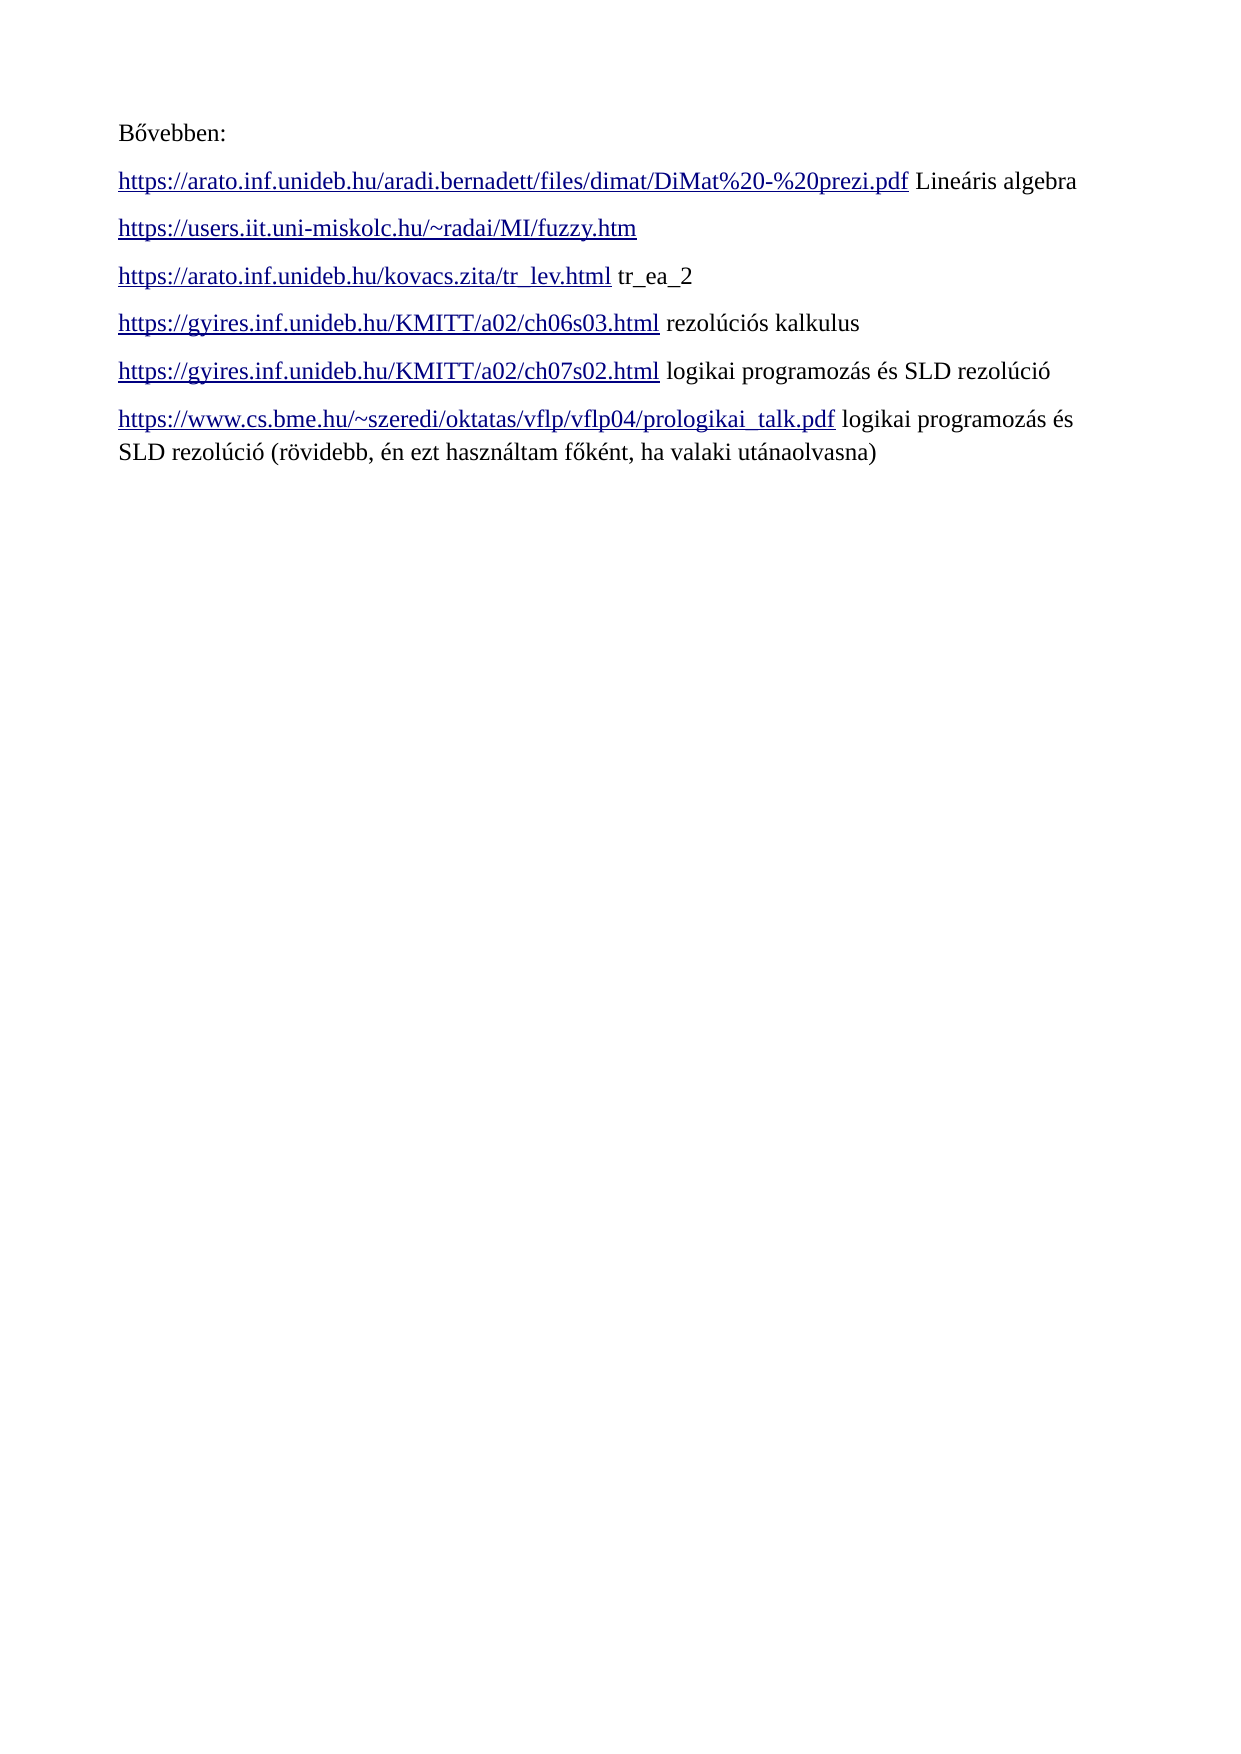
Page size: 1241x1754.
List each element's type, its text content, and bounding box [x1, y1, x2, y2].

text Bővebben: [118, 118, 1122, 147]
text https://arato.inf.unideb.hu/kovacs.zita/tr_lev.html tr_ea_2 [118, 261, 1122, 290]
text https://arato.inf.unideb.hu/aradi.bernadett/files/dimat/DiMat%20-%20prezi.pdf Lineáris algebra [118, 166, 1122, 194]
text https://gyires.inf.unideb.hu/KMITT/a02/ch07s02.html logikai programozás és SLD rezolúció [118, 356, 1122, 385]
text https://users.iit.uni-miskolc.hu/~radai/MI/fuzzy.htm [118, 213, 1122, 242]
text https://gyires.inf.unideb.hu/KMITT/a02/ch06s03.html rezolúciós kalkulus [118, 308, 1122, 337]
text https://www.cs.bme.hu/~szeredi/oktatas/vflp/vflp04/prologikai_talk.pdf logikai programozás és SLD rezolúció (rövidebb, én ezt használtam főként, ha valaki utánaolvasna) [118, 404, 1122, 466]
